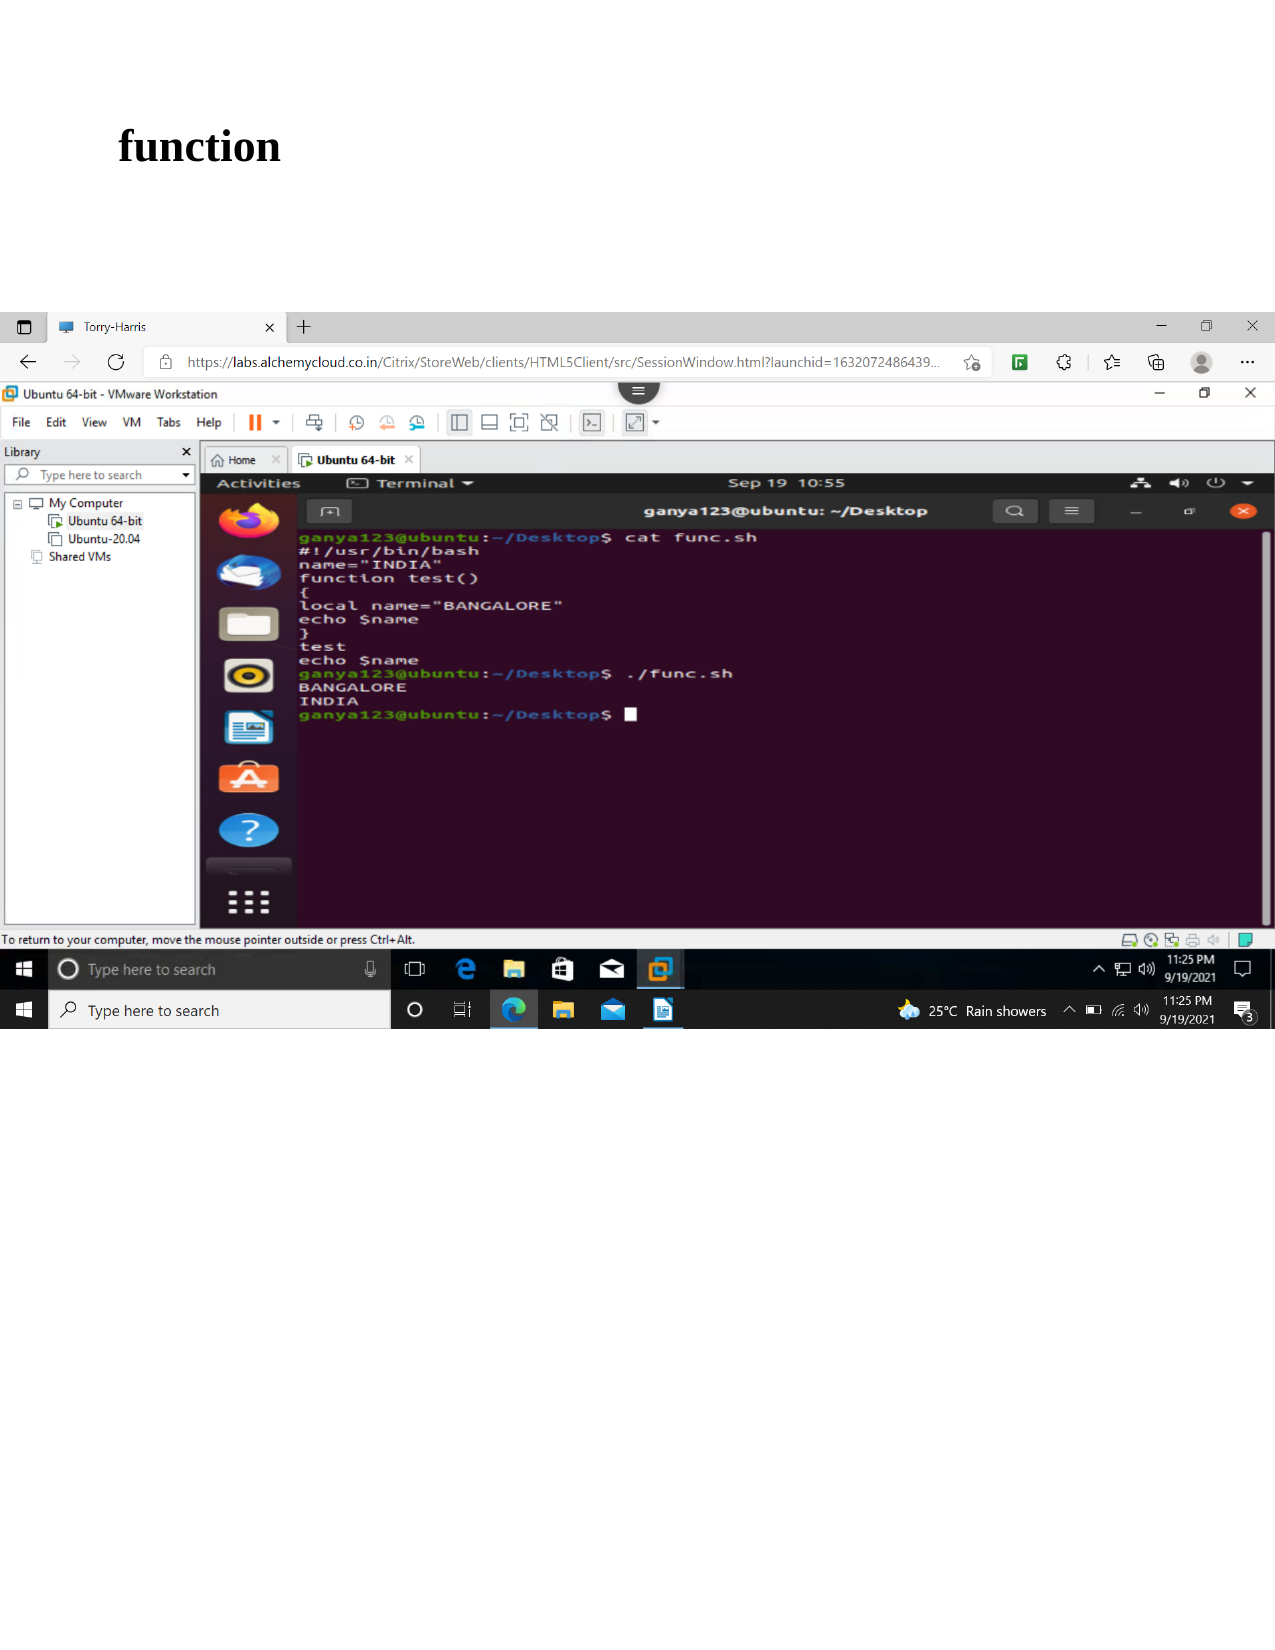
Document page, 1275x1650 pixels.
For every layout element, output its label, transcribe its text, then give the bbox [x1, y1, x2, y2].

text function [118, 118, 1157, 171]
picture [0, 312, 1275, 1029]
